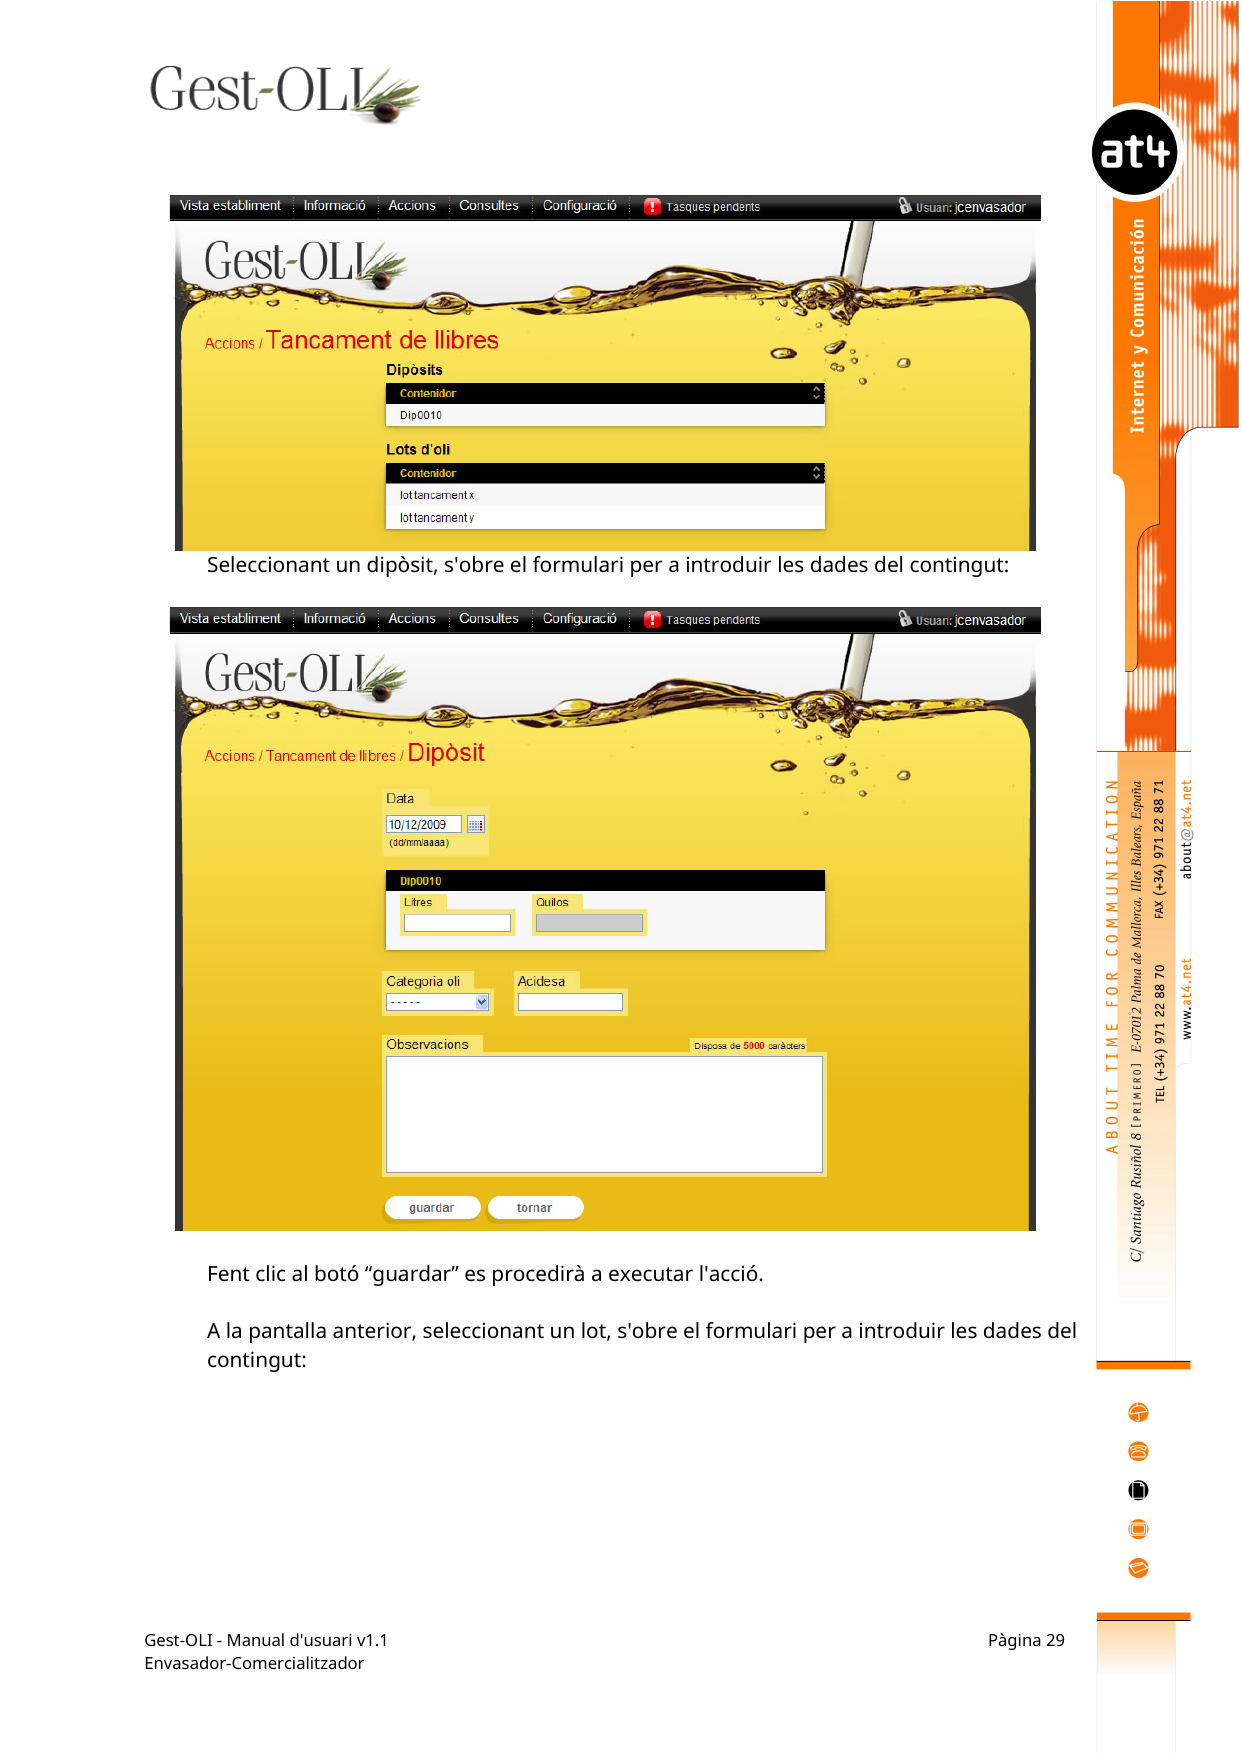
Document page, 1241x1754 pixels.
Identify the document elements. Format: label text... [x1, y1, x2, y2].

picture [169, 607, 1041, 1231]
picture [1085, 1, 1239, 1753]
picture [169, 195, 1041, 551]
picture [149, 66, 423, 126]
text Seleccionant un dipòsit, s'obre el formulari per a introduir les dades del contingut: [207, 508, 1078, 579]
text Fent clic al botó “guardar” es procedirà a executar l'acció. [207, 1259, 1078, 1288]
text A la pantalla anterior, seleccionant un lot, s'obre el formulari per a introduir les dades del contingut: [207, 1316, 1078, 1373]
